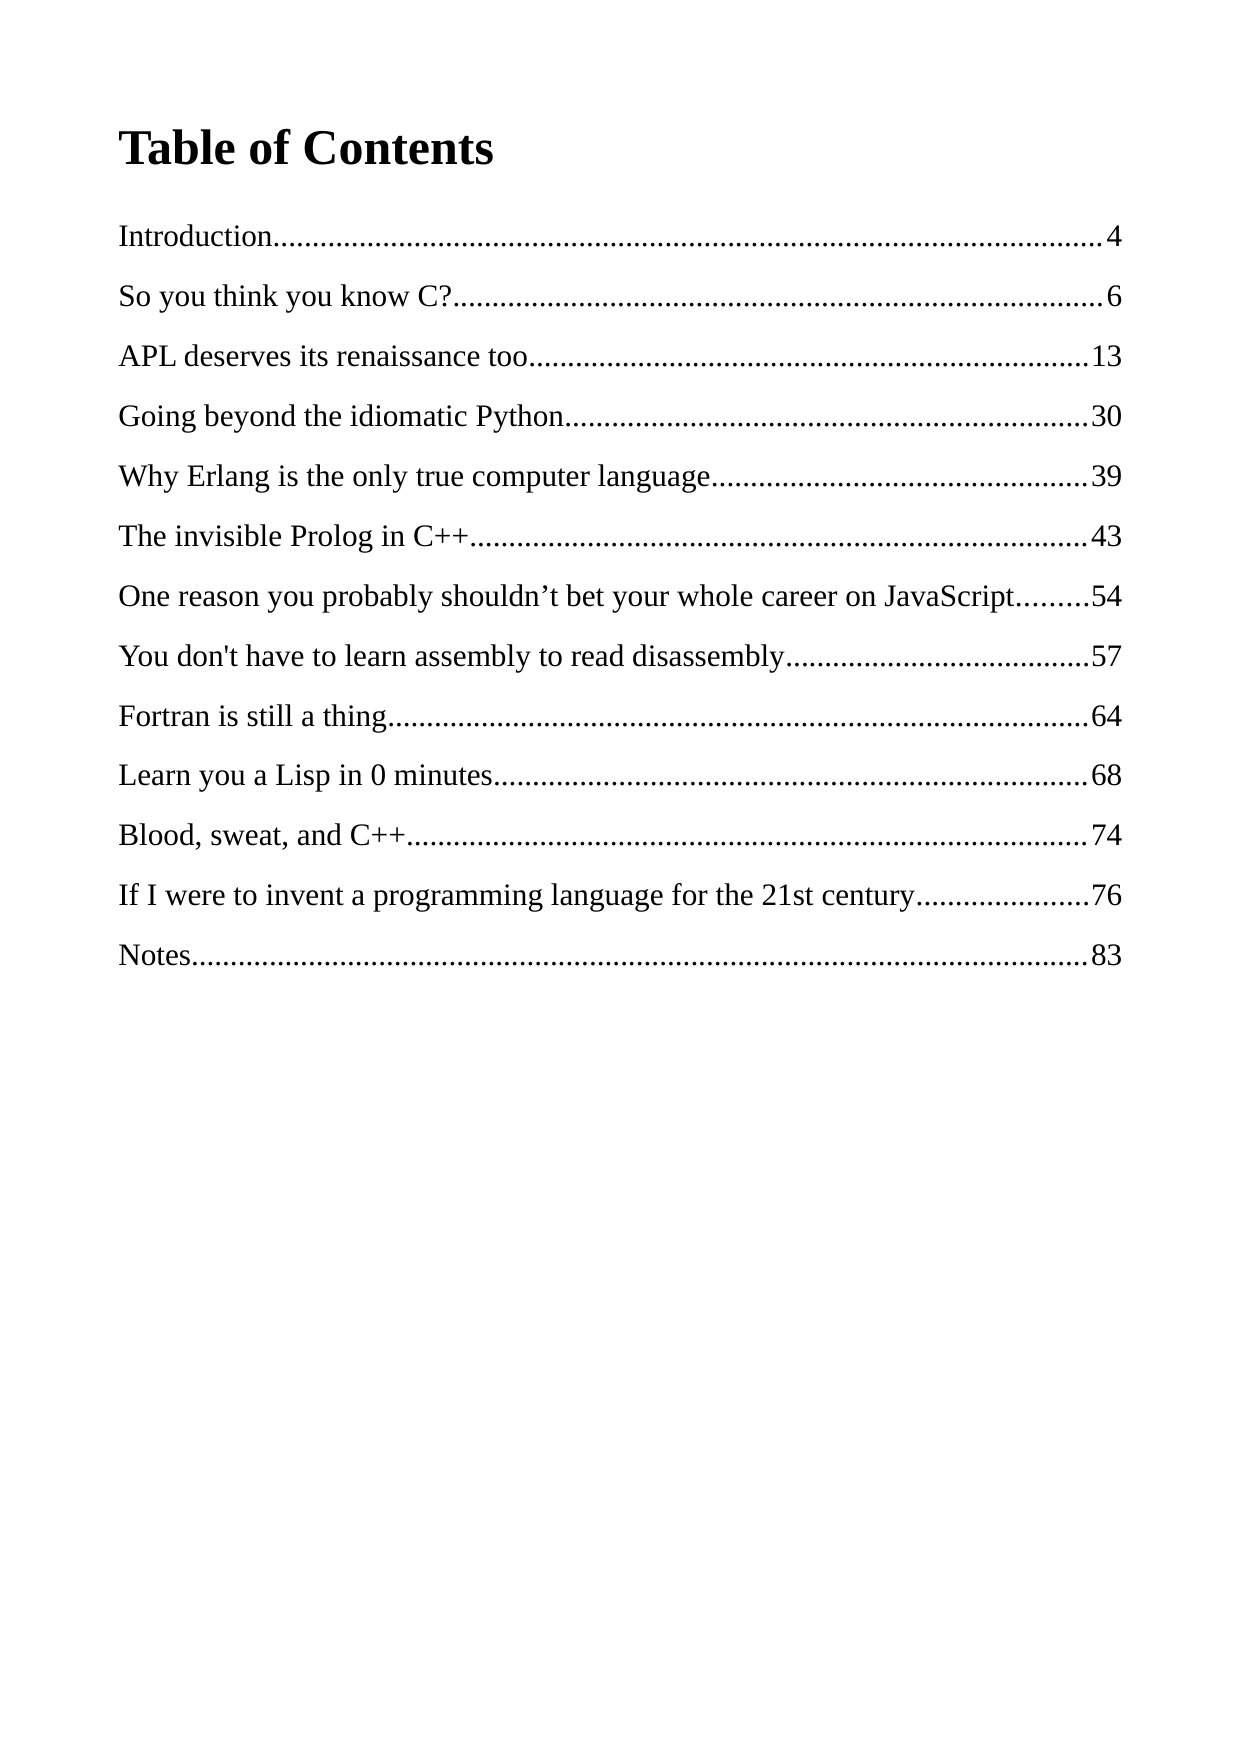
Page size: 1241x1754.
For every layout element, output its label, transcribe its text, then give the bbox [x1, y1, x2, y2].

text Notes 83 [118, 936, 1122, 972]
text If I were to invent a programming language for the 21st century 76 [118, 876, 1122, 912]
text One reason you probably shouldn’t bet your whole career on JavaScript 54 [118, 577, 1122, 613]
text APL deserves its renaissance too 13 [118, 337, 1122, 373]
text The invisible Prolog in C++ 43 [118, 517, 1122, 553]
text Learn you a Lisp in 0 minutes 68 [118, 757, 1122, 793]
text Blood, sweat, and C++ 74 [118, 817, 1122, 852]
text You don't have to learn assembly to read disassembly 57 [118, 637, 1122, 673]
text Introduction 4 [118, 218, 1122, 253]
text So you think you know C? 6 [118, 277, 1122, 313]
text Fortran is still a thing 64 [118, 697, 1122, 733]
subtitle Table of Contents [118, 118, 1122, 176]
text Going beyond the idiomatic Python 30 [118, 397, 1122, 433]
text Why Erlang is the only true computer language 39 [118, 457, 1122, 493]
